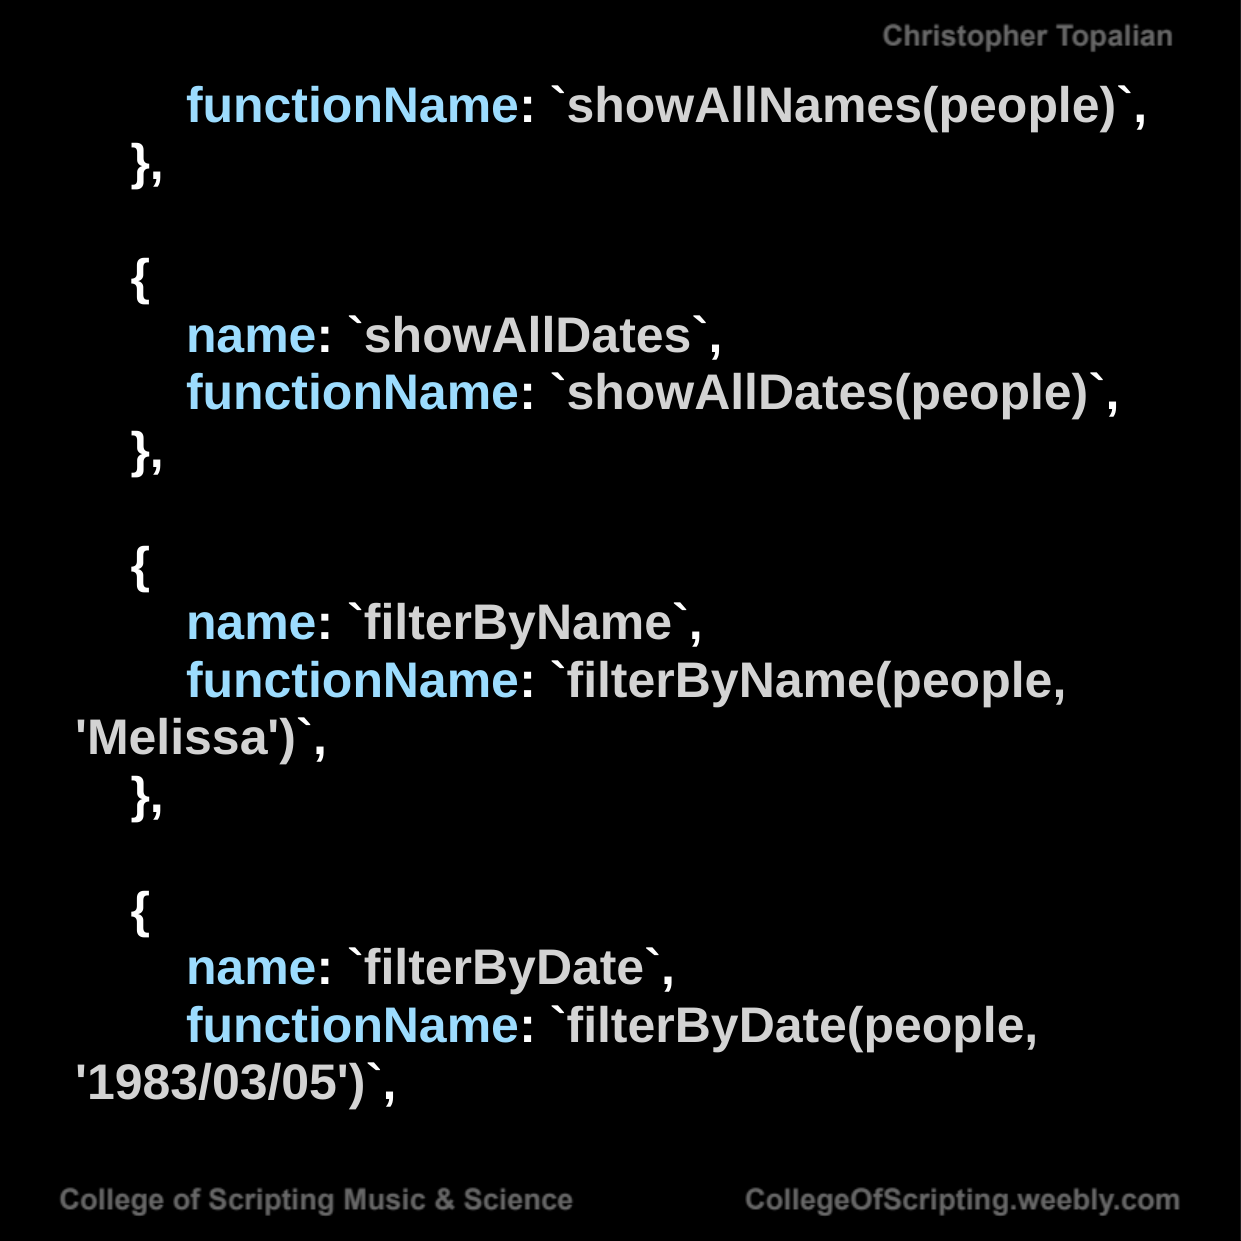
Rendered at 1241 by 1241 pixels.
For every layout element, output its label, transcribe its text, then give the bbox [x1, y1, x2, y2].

text { [75, 535, 1166, 592]
text { [75, 247, 1166, 305]
text name: `filterByName`, [75, 592, 1166, 650]
text }, [75, 420, 1166, 477]
text name: `showAllDates`, [75, 305, 1166, 362]
text functionName: `showAllDates(people)`, [75, 362, 1166, 420]
text }, [75, 765, 1166, 822]
text { [75, 880, 1166, 937]
text functionName: `showAllNames(people)`, [75, 75, 1166, 132]
text functionName: `filterByDate(people, '1983/03/05')`, [75, 995, 1166, 1110]
text name: `filterByDate`, [75, 937, 1166, 995]
text }, [75, 132, 1166, 190]
text functionName: `filterByName(people, 'Melissa')`, [75, 650, 1166, 765]
